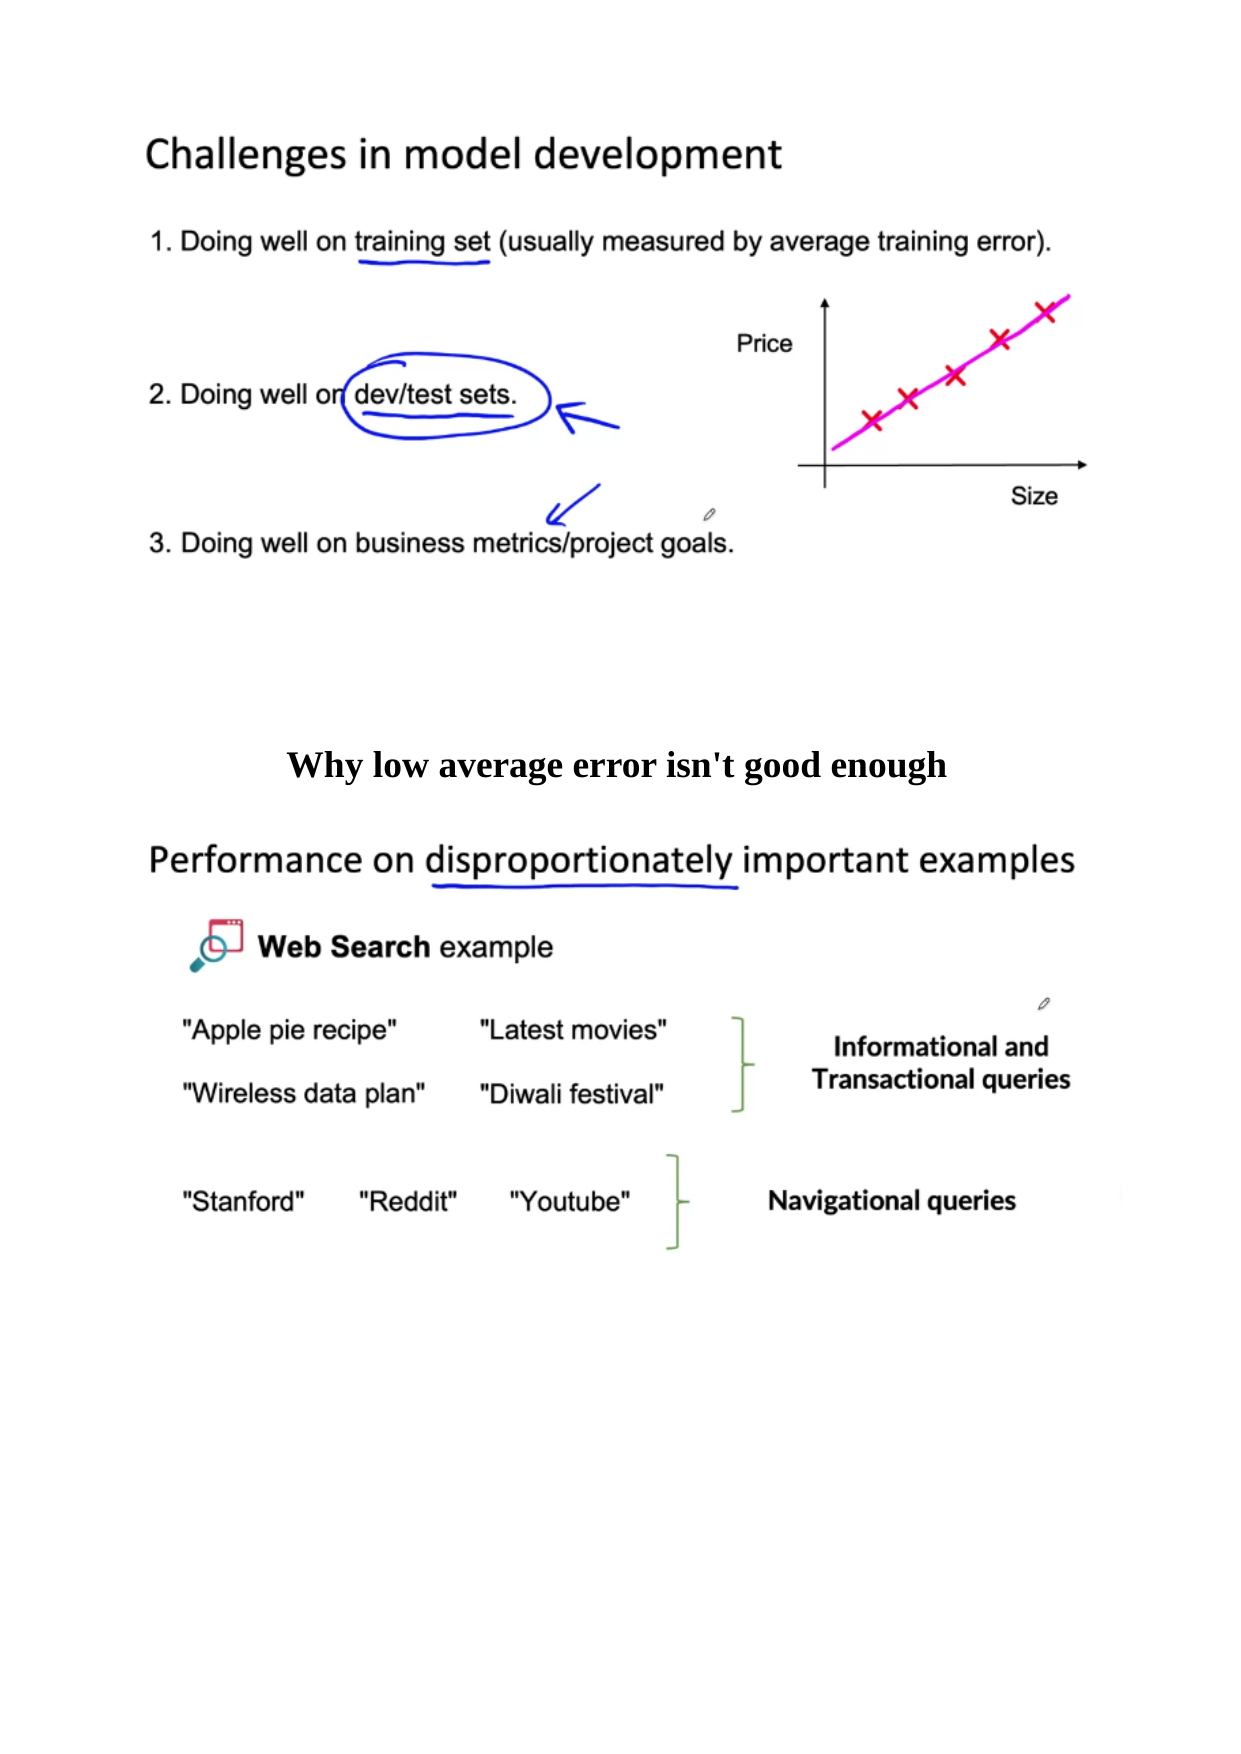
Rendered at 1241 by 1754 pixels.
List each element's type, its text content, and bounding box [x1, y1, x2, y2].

picture [118, 118, 1123, 574]
subtitle Why low average error isn't good enough [118, 742, 1122, 785]
picture [118, 826, 1123, 1261]
